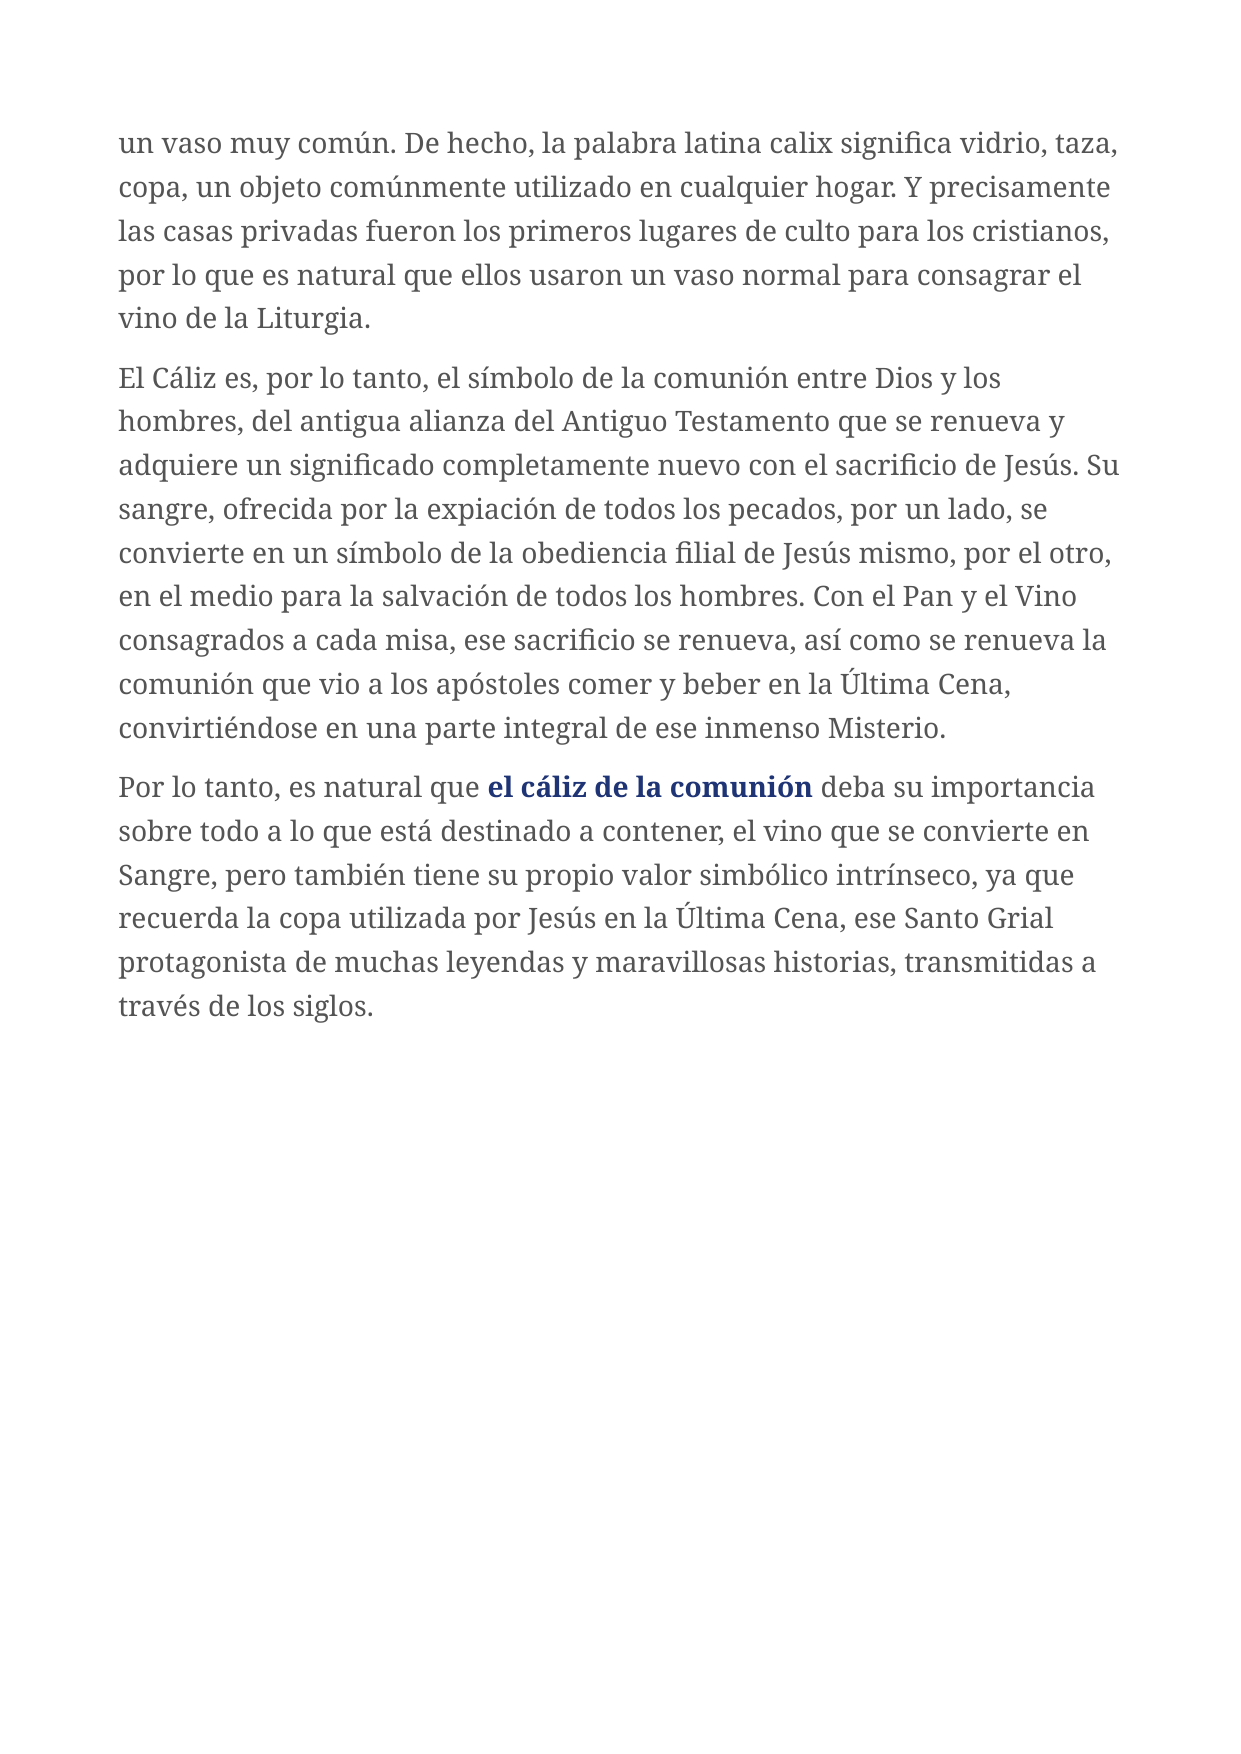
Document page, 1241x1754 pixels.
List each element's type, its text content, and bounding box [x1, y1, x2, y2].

text El Cáliz es, por lo tanto, el símbolo de la comunión entre Dios y los hombres, del antigua alianza del Antiguo Testamento que se renueva y adquiere un significado completamente nuevo con el sacrificio de Jesús. Su sangre, ofrecida por la expiación de todos los pecados, por un lado, se convierte en un símbolo de la obediencia filial de Jesús mismo, por el otro, en el medio para la salvación de todos los hombres. Con el Pan y el Vino consagrados a cada misa, ese sacrificio se renueva, así como se renueva la comunión que vio a los apóstoles comer y beber en la Última Cena, convirtiéndose en una parte integral de ese inmenso Misterio. [118, 352, 1122, 746]
text Por lo tanto, es natural que el cáliz de la comunión deba su importancia sobre todo a lo que está destinado a contener, el vino que se convierte en Sangre, pero también tiene su propio valor simbólico intrínseco, ya que recuerda la copa utilizada por Jesús en la Última Cena, ese Santo Grial protagonista de muchas leyendas y maravillosas historias, transmitidas a través de los siglos. [118, 762, 1122, 1024]
text un vaso muy común. De hecho, la palabra latina calix significa vidrio, taza, copa, un objeto comúnmente utilizado en cualquier hogar. Y precisamente las casas privadas fueron los primeros lugares de culto para los cristianos, por lo que es natural que ellos usaron un vaso normal para consagrar el vino de la Liturgia. [118, 118, 1122, 337]
